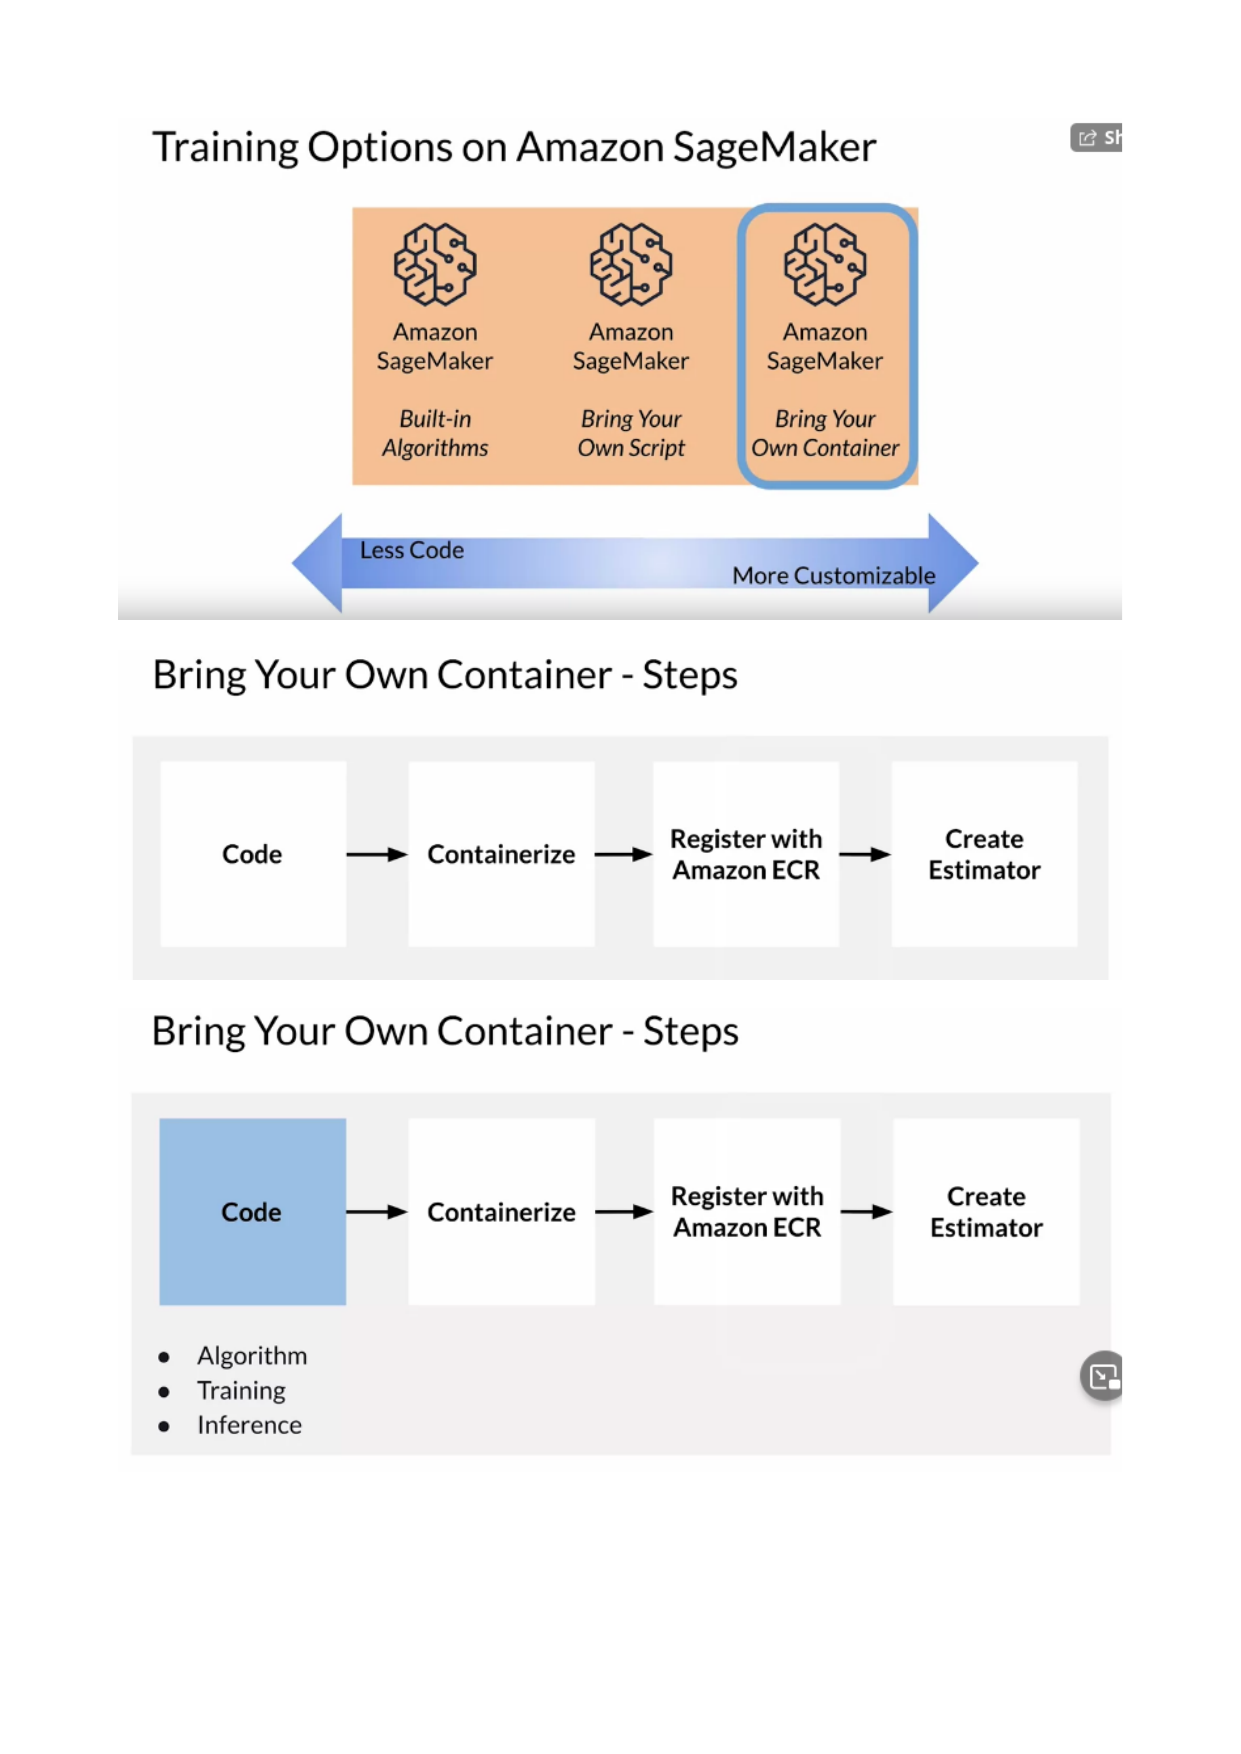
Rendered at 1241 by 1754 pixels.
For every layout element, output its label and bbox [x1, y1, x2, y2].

picture [118, 118, 1123, 620]
picture [118, 1008, 1123, 1472]
picture [118, 648, 1123, 980]
